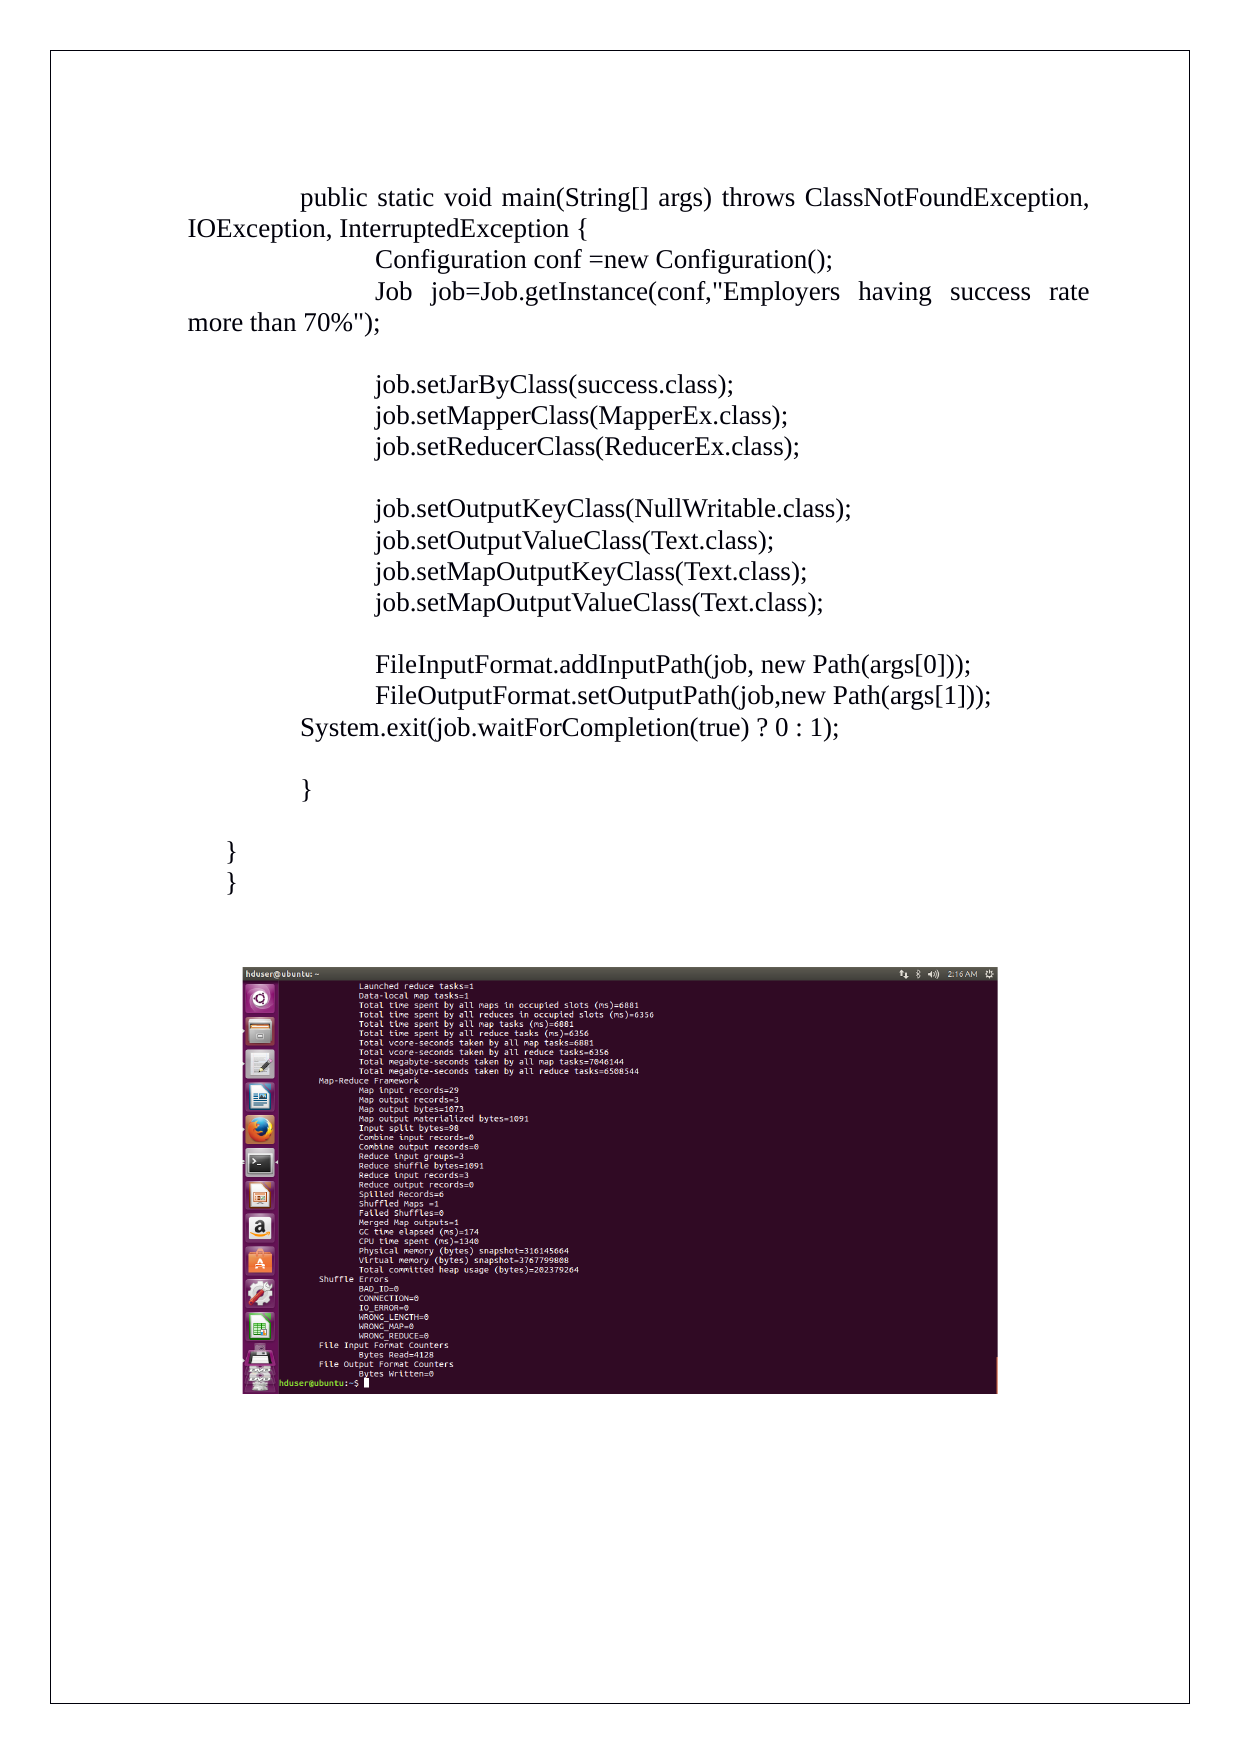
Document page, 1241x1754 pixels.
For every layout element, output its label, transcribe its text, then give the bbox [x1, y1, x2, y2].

text job.setOutputValueClass(Text.class); [187, 524, 1090, 555]
text } [187, 773, 1090, 804]
text public static void main(String[] args) throws ClassNotFoundException, IOException, InterruptedException { [187, 181, 1090, 243]
text FileOutputFormat.setOutputPath(job,new Path(args[1])); [187, 679, 1090, 711]
text } [187, 835, 1090, 866]
text job.setJarByClass(success.class); [187, 368, 1090, 399]
text Job job=Job.getInstance(conf,"Employers having success rate more than 70%"); [187, 274, 1090, 337]
text job.setMapperClass(MapperEx.class); [187, 399, 1090, 430]
text job.setReducerClass(ReducerEx.class); [187, 430, 1090, 461]
text FileInputFormat.addInputPath(job, new Path(args[0])); [187, 648, 1090, 679]
text job.setMapOutputKeyClass(Text.class); [187, 555, 1090, 586]
text Configuration conf =new Configuration(); [187, 243, 1090, 274]
text job.setOutputKeyClass(NullWritable.class); [187, 493, 1090, 524]
text job.setMapOutputValueClass(Text.class); [187, 586, 1090, 617]
picture [242, 967, 998, 1394]
text System.exit(job.waitForCompletion(true) ? 0 : 1); [187, 711, 1090, 742]
text } [187, 866, 1090, 897]
